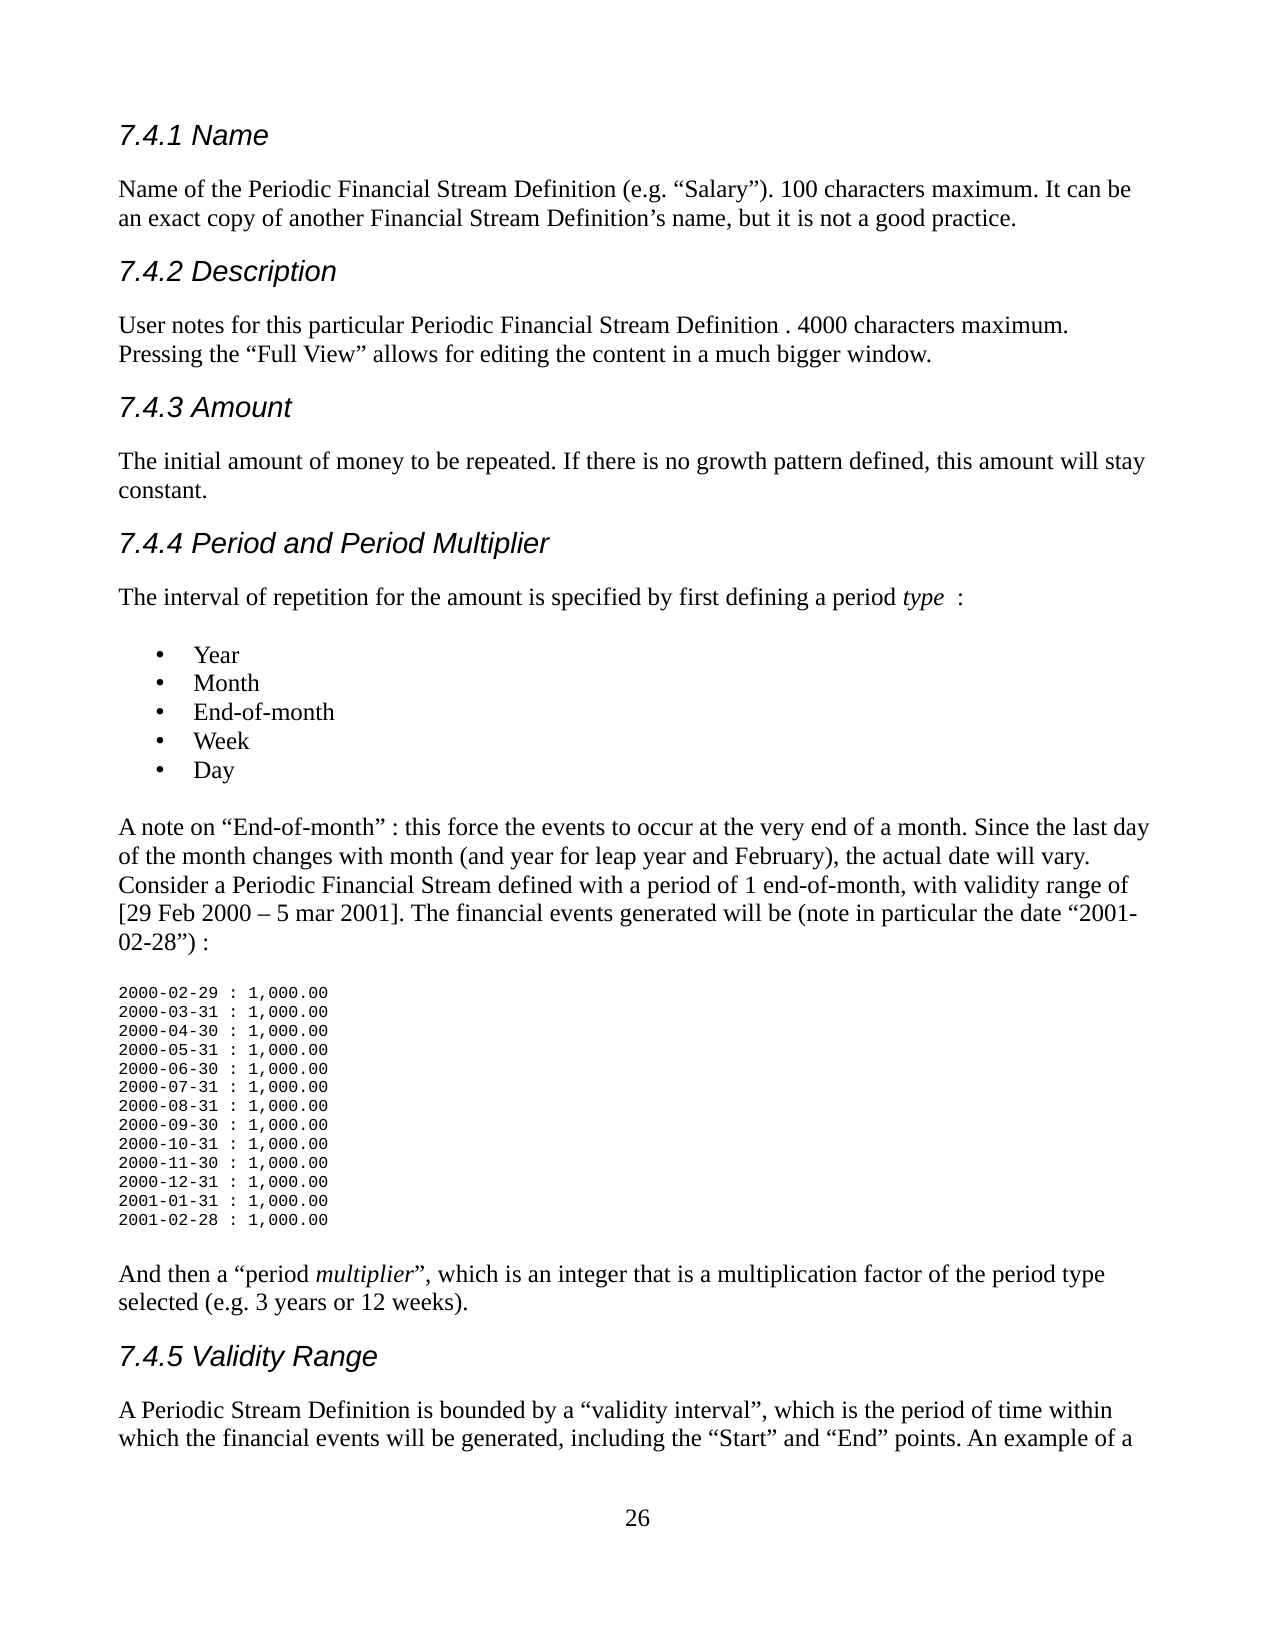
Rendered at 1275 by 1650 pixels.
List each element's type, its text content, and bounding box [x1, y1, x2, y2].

text 2000-10-31 : 1,000.00 [118, 1136, 1157, 1154]
text 2001-02-28 : 1,000.00 [118, 1211, 1157, 1230]
list End-of-month [156, 697, 1157, 726]
subtitle Period and Period Multiplier [118, 526, 1157, 560]
subtitle Validity Range [118, 1339, 1157, 1372]
list Year [156, 640, 1157, 668]
text 2000-12-31 : 1,000.00 [118, 1173, 1157, 1192]
subtitle Description [118, 254, 1157, 288]
text 2000-11-30 : 1,000.00 [118, 1154, 1157, 1173]
text 2000-09-30 : 1,000.00 [118, 1117, 1157, 1136]
subtitle Name [118, 118, 1157, 152]
text And then a “period multiplier”, which is an integer that is a multiplication factor of the period type selected (e.g. 3 years or 12 weeks). [118, 1259, 1157, 1316]
list Week [156, 726, 1157, 755]
text Name of the Periodic Financial Stream Definition (e.g. “Salary”). 100 characters maximum. It can be an exact copy of another Financial Stream Definition’s name, but it is not a good practice. [118, 174, 1157, 232]
text 2000-02-29 : 1,000.00 [118, 985, 1157, 1004]
text 2000-07-31 : 1,000.00 [118, 1079, 1157, 1098]
list Day [156, 755, 1157, 783]
text 2001-01-31 : 1,000.00 [118, 1192, 1157, 1211]
text A note on “End-of-month” : this force the events to occur at the very end of a month. Since the last day of the month changes with month (and year for leap year and February), the actual date will vary. Consider a Periodic Financial Stream defined with a period of 1 end-of-month, with validity range of [29 Feb 2000 – 5 mar 2001]. The financial events generated will be (note in particular the date “2001-02-28”) : [118, 812, 1157, 956]
text 2000-08-31 : 1,000.00 [118, 1098, 1157, 1117]
subtitle Amount [118, 390, 1157, 424]
text User notes for this particular Periodic Financial Stream Definition . 4000 characters maximum. Pressing the “Full View” allows for editing the content in a much bigger window. [118, 310, 1157, 368]
list Month [156, 668, 1157, 697]
text 2000-04-30 : 1,000.00 [118, 1022, 1157, 1041]
text 2000-06-30 : 1,000.00 [118, 1060, 1157, 1079]
text 2000-03-31 : 1,000.00 [118, 1004, 1157, 1022]
text A Periodic Stream Definition is bounded by a “validity interval”, which is the period of time within which the financial events will be generated, including the “Start” and “End” points. An example of a [118, 1395, 1157, 1452]
text The interval of repetition for the amount is specified by first defining a period type : [118, 582, 1157, 611]
text The initial amount of money to be repeated. If there is no growth pattern defined, this amount will stay constant. [118, 446, 1157, 504]
text 2000-05-31 : 1,000.00 [118, 1041, 1157, 1060]
